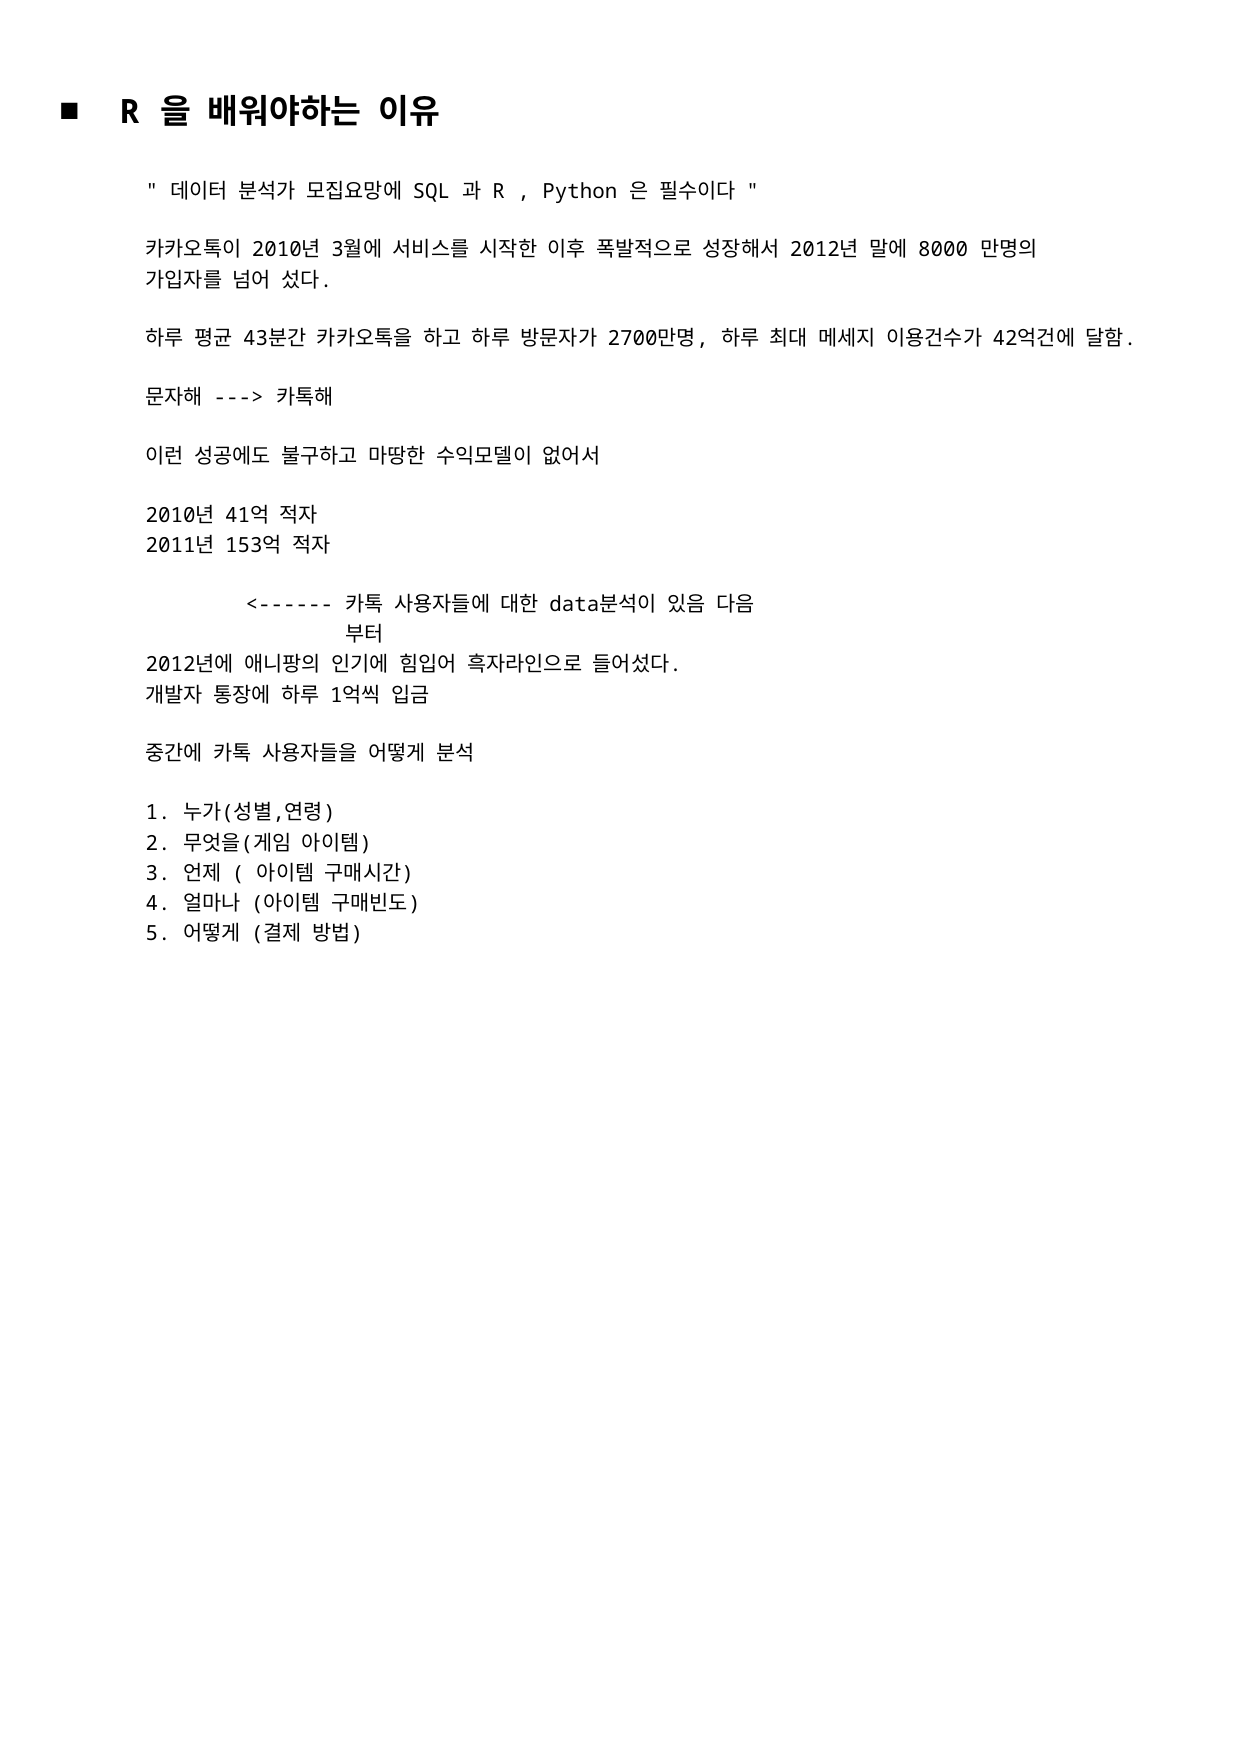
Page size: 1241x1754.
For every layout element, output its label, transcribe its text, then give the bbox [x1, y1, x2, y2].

text 3. 언제 ( 아이템 구매시간) [59, 856, 1181, 886]
text 중간에 카톡 사용자들을 어떻게 분석 [59, 737, 1181, 767]
subtitle ■ R 을 배워야하는 이유 [59, 84, 1181, 133]
text 1. 누가(성별,연령) [59, 795, 1181, 826]
text 부터 [59, 617, 1181, 648]
text 가입자를 넘어 섰다. [59, 263, 1181, 293]
text <------ 카톡 사용자들에 대한 data분석이 있음 다음 [59, 587, 1181, 617]
text 4. 얼마나 (아이템 구매빈도) [59, 886, 1181, 917]
text 2011년 153억 적자 [59, 528, 1181, 558]
text " 데이터 분석가 모집요망에 SQL 과 R , Python 은 필수이다 " [59, 174, 1181, 204]
text 이런 성공에도 불구하고 마땅한 수익모델이 없어서 [59, 439, 1181, 469]
text 하루 평균 43분간 카카오톡을 하고 하루 방문자가 2700만명, 하루 최대 메세지 이용건수가 42억건에 달함. [59, 322, 1181, 352]
text 2. 무엇을(게임 아이템) [59, 826, 1181, 856]
text 2010년 41억 적자 [59, 498, 1181, 528]
text 5. 어떻게 (결제 방법) [59, 917, 1181, 947]
text 문자해 ---> 카톡해 [59, 380, 1181, 411]
text 2012년에 애니팡의 인기에 힘입어 흑자라인으로 들어섰다. [59, 648, 1181, 678]
text 개발자 통장에 하루 1억씩 입금 [59, 678, 1181, 708]
text 카카오톡이 2010년 3월에 서비스를 시작한 이후 폭발적으로 성장해서 2012년 말에 8000 만명의 [59, 233, 1181, 263]
